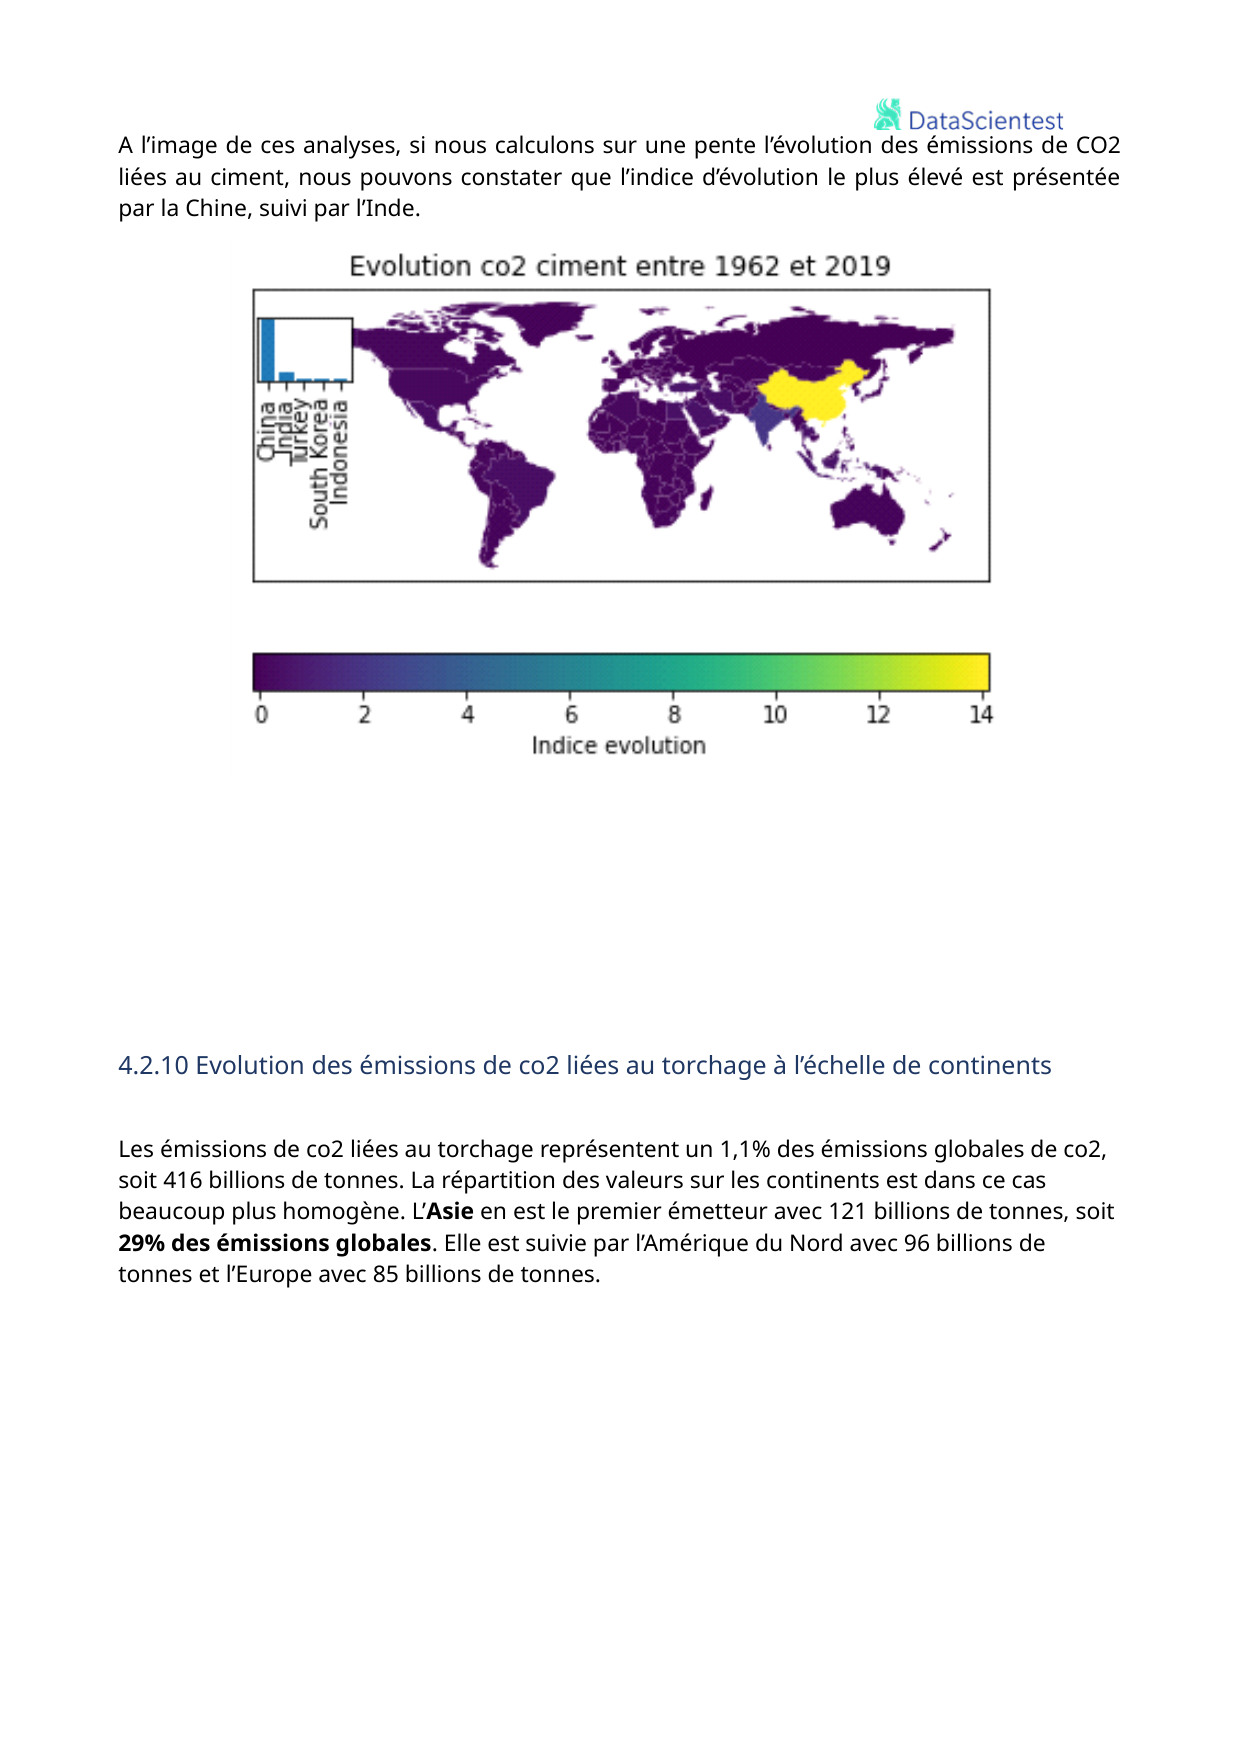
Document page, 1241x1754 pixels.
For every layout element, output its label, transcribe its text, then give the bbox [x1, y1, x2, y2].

subtitle 4.2.10 Evolution des émissions de co2 liées au torchage à l’échelle de continents [118, 1048, 1122, 1082]
text A l’image de ces analyses, si nous calculons sur une pente l’évolution des émissions de CO2 liées au ciment, nous pouvons constater que l’indice d’évolution le plus élevé est présentée par la Chine, suivi par l’Inde. [118, 129, 1122, 223]
text Les émissions de co2 liées au torchage représentent un 1,1% des émissions globales de co2, soit 416 billions de tonnes. La répartition des valeurs sur les continents est dans ce cas beaucoup plus homogène. L’Asie en est le premier émetteur avec 121 billions de tonnes, soit 29% des émissions globales. Elle est suivie par l’Amérique du Nord avec 96 billions de tonnes et l’Europe avec 85 billions de tonnes. [118, 1133, 1122, 1289]
